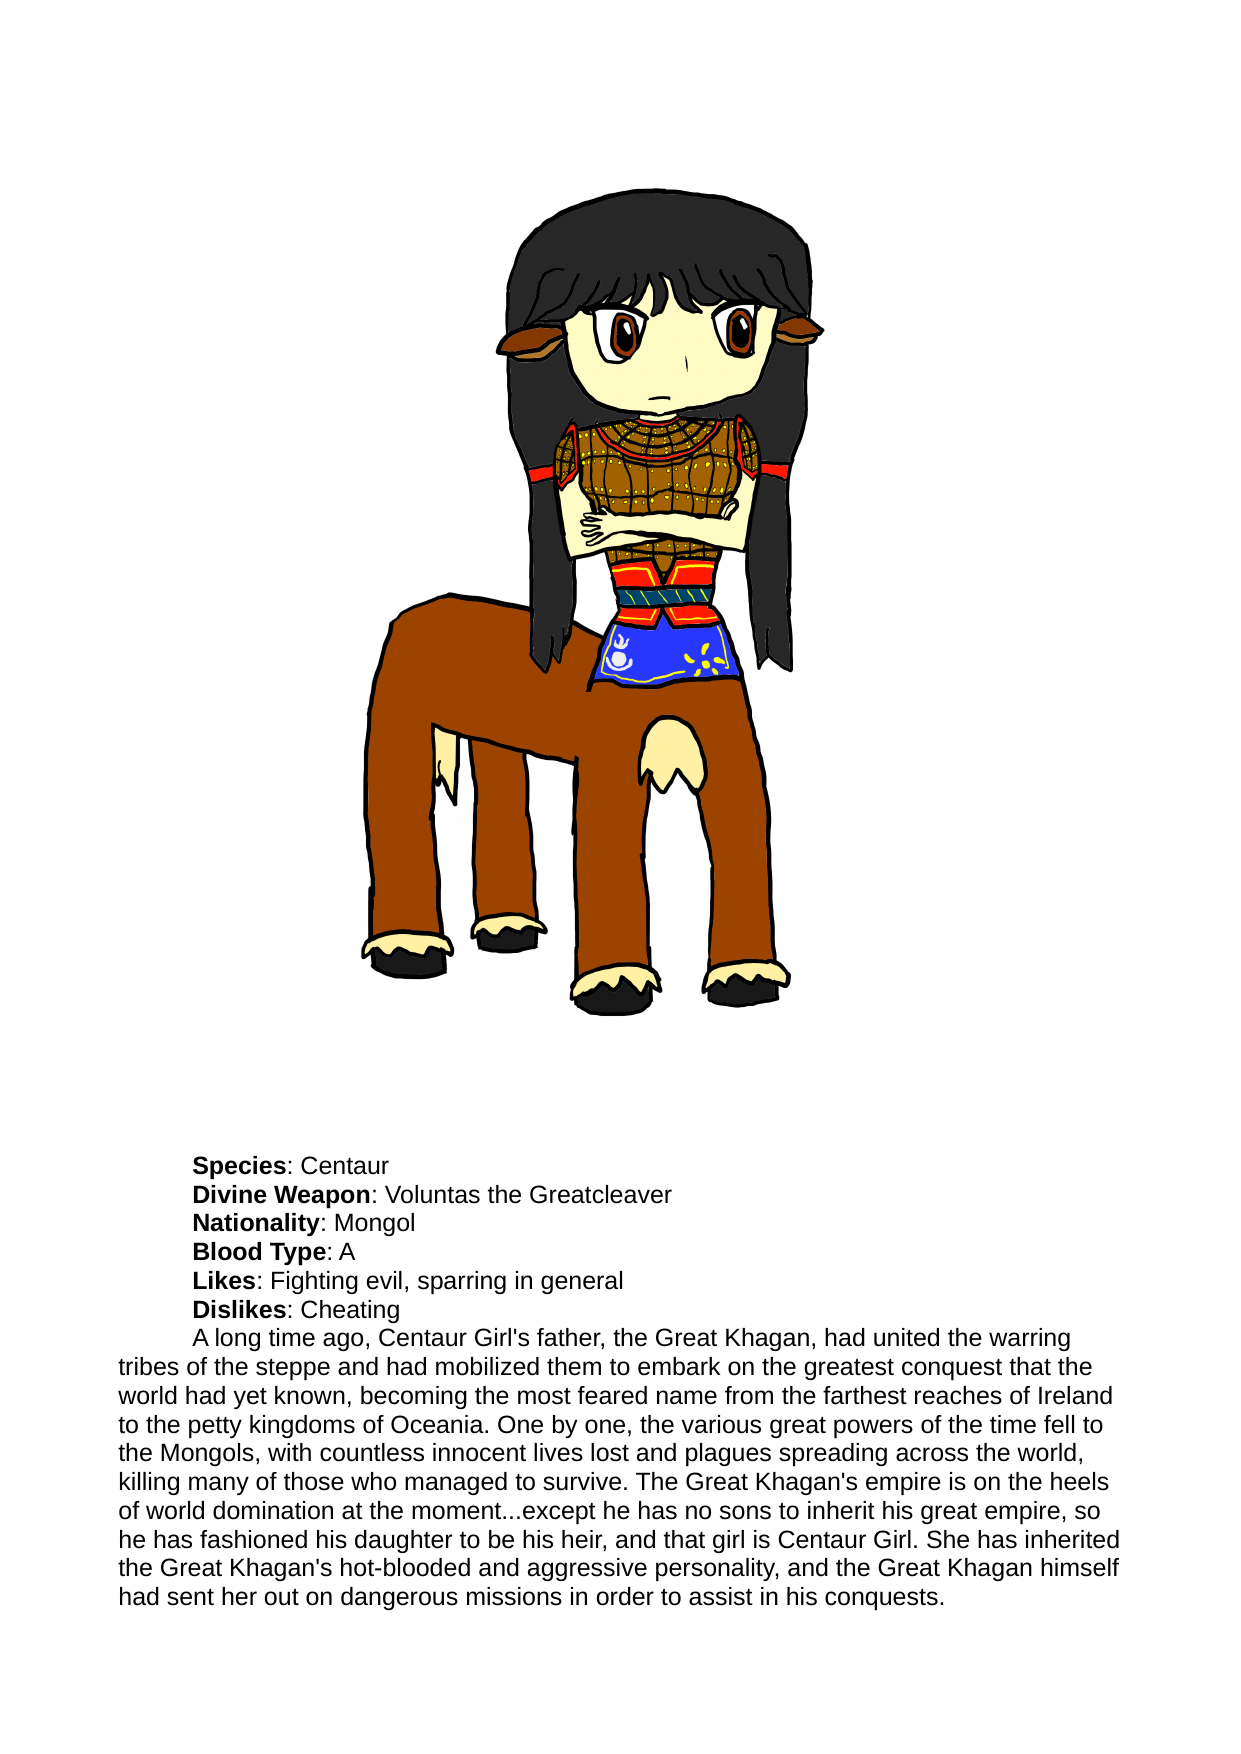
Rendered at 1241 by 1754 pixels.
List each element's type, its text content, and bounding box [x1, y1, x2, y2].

text A long time ago, Centaur Girl's father, the Great Khagan, had united the warring tribes of the steppe and had mobilized them to embark on the greatest conquest that the world had yet known, becoming the most feared name from the farthest reaches of Ireland to the petty kingdoms of Oceania. One by one, the various great powers of the time fell to the Mongols, with countless innocent lives lost and plagues spreading across the world, killing many of those who managed to survive. The Great Khagan's empire is on the heels of world domination at the moment...except he has no sons to inherit his great empire, so he has fashioned his daughter to be his heir, and that girl is Centaur Girl. She has inherited the Great Khagan's hot-blooded and aggressive personality, and the Great Khagan himself had sent her out on dangerous missions in order to assist in his conquests. [118, 1323, 1122, 1611]
text Divine Weapon: Voluntas the Greatcleaver [118, 1179, 1122, 1208]
text Dislikes: Cheating [118, 1294, 1122, 1323]
text Blood Type: A [118, 1237, 1122, 1266]
picture [118, 118, 1123, 1122]
text Nationality: Mongol [118, 1208, 1122, 1237]
text Likes: Fighting evil, sparring in general [118, 1266, 1122, 1294]
text Species: Centaur [118, 1151, 1122, 1179]
